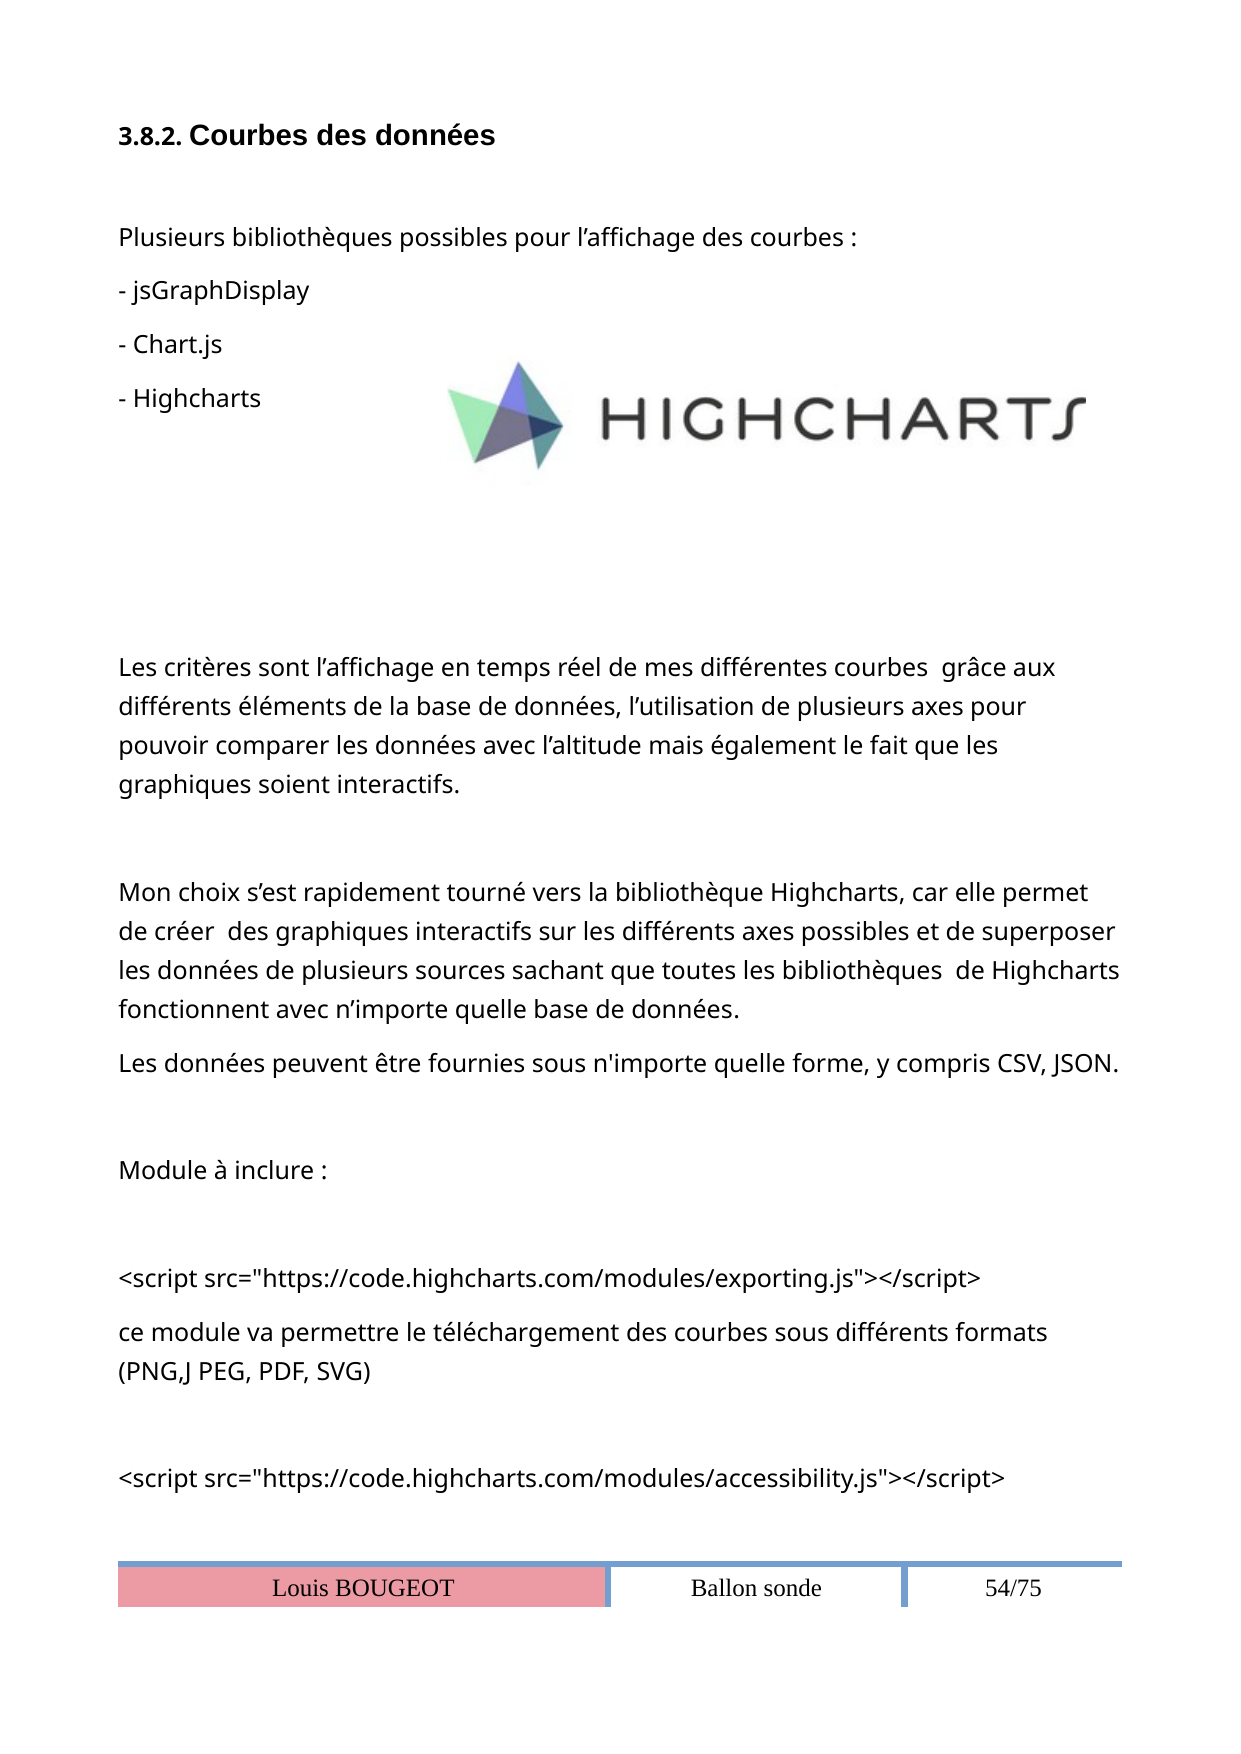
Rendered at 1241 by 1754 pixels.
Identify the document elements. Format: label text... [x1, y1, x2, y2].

text [1086, 327, 1122, 361]
text Les critères sont l’affichage en temps réel de mes différentes courbes grâce aux différents éléments de la base de données, l’utilisation de plusieurs axes pour pouvoir comparer les données avec l’altitude mais également le fait que les graphiques soient interactifs. [118, 649, 1122, 801]
text [1086, 273, 1122, 307]
text Mon choix s’est rapidement tourné vers la bibliothèque Highcharts, car elle permet de créer des graphiques interactifs sur les différents axes possibles et de superposer les données de plusieurs sources sachant que toutes les bibliothèques de Highcharts fonctionnent avec n’importe quelle base de données. [118, 874, 1122, 1026]
text <script src="https://code.highcharts.com/modules/accessibility.js"></script> [118, 1461, 1122, 1495]
text - jsGraphDisplay [118, 273, 447, 307]
text <script src="https://code.highcharts.com/modules/exporting.js"></script> [118, 1260, 1122, 1294]
text Module à inclure : [118, 1153, 1122, 1187]
text [1086, 380, 1122, 414]
text - Highcharts [118, 380, 447, 414]
picture [447, 260, 1086, 579]
text ce module va permettre le téléchargement des courbes sous différents formats (PNG,J PEG, PDF, SVG) [118, 1314, 1122, 1387]
subtitle Courbes des données [118, 118, 1122, 153]
text Plusieurs bibliothèques possibles pour l’affichage des courbes : [118, 219, 1122, 253]
text - Chart.js [118, 327, 447, 361]
text Les données peuvent être fournies sous n'importe quelle forme, y compris CSV, JSON. [118, 1045, 1122, 1079]
